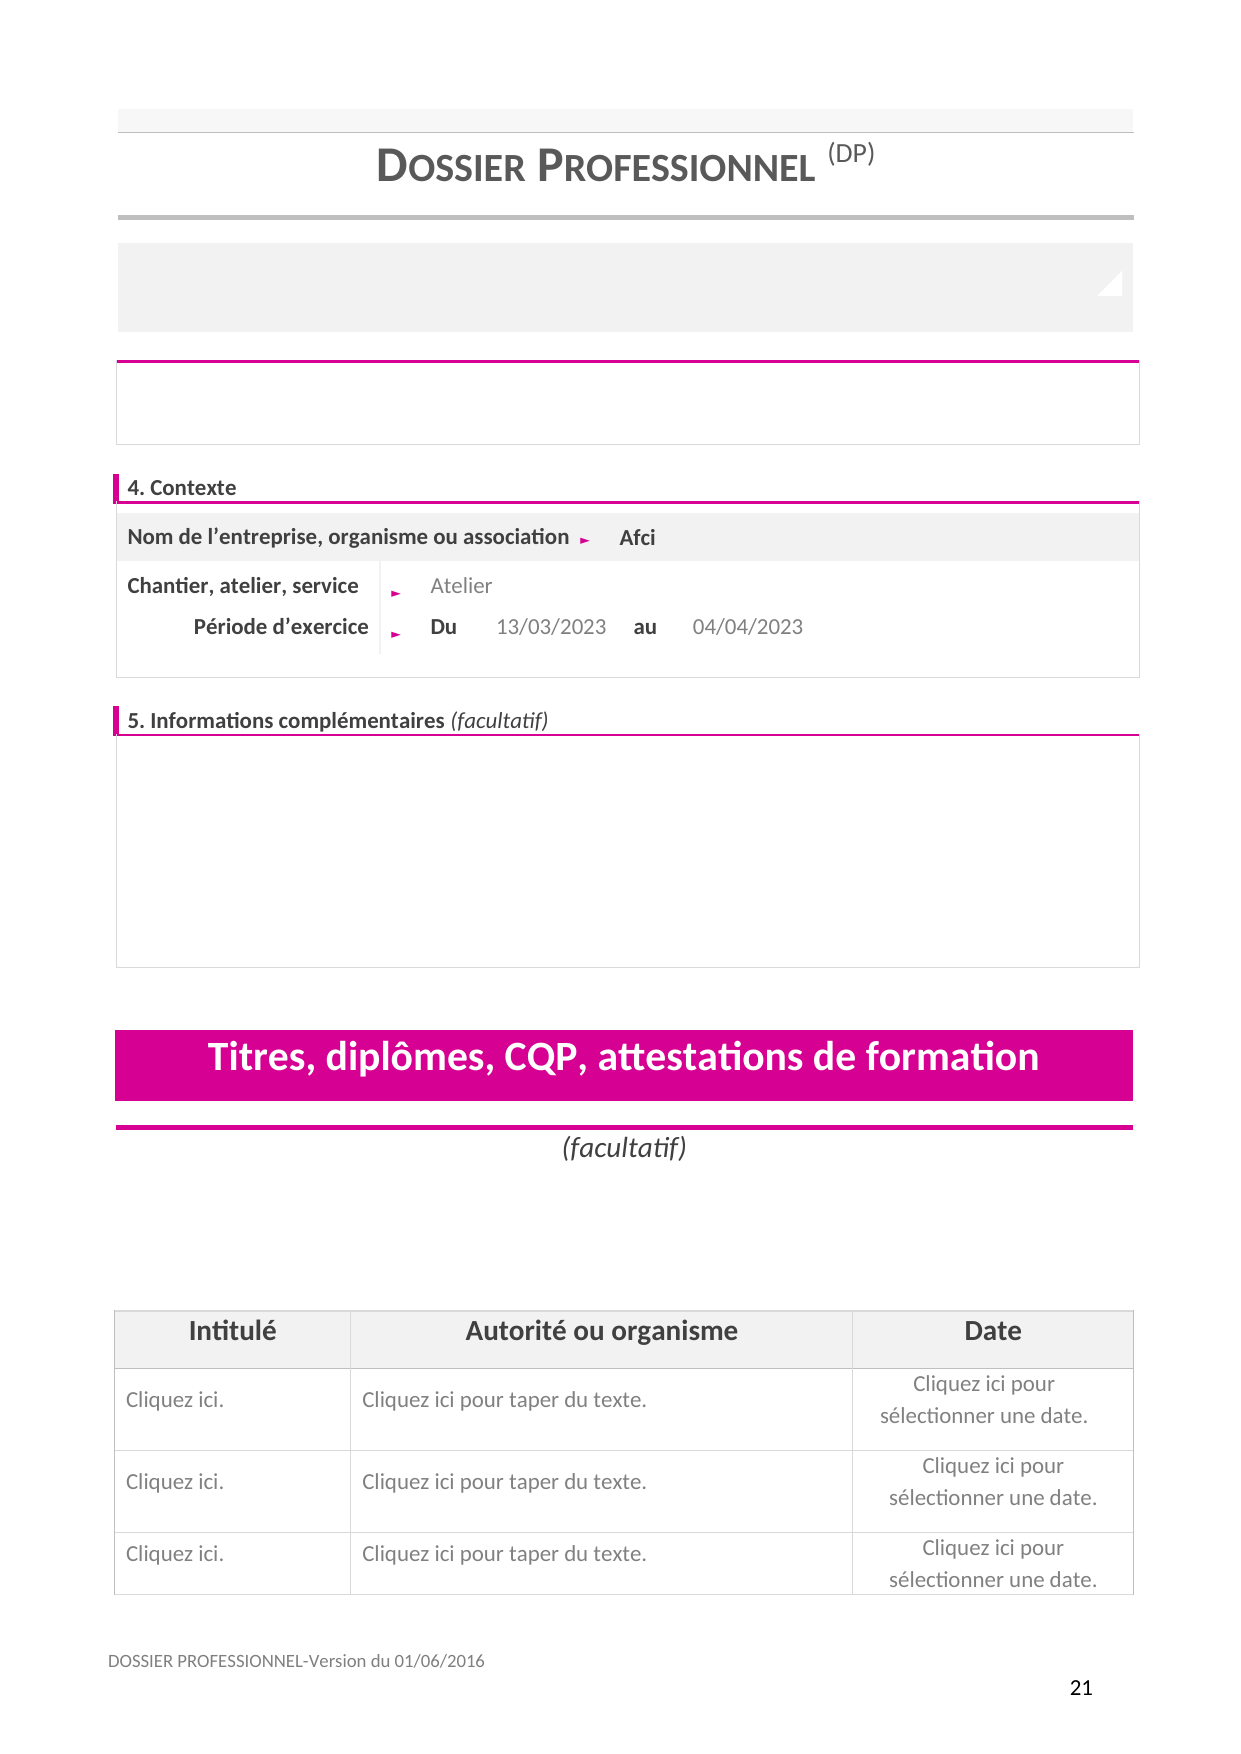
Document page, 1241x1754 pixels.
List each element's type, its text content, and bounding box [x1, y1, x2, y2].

table_cell ► [381, 571, 419, 612]
table_cell 13/03/2023 [485, 612, 622, 653]
table_cell Période d’exercice [117, 612, 379, 653]
table_cell Chantier, atelier, service [117, 571, 379, 612]
table_cell Cliquez ici. [115, 1451, 350, 1532]
table_cell Intitulé [115, 1312, 350, 1368]
table_cell Date [853, 1312, 1133, 1368]
table_cell Cliquez ici pour taper du texte. [351, 1533, 852, 1593]
table_cell Cliquez ici pour taper du texte. [351, 1451, 852, 1532]
table_cell [115, 1101, 1133, 1125]
table_cell 4. Contexte [119, 474, 1139, 501]
table_cell [117, 504, 608, 513]
table_cell (facultatif) [115, 1126, 1133, 1309]
table_cell Du [419, 612, 484, 653]
table_cell [117, 654, 1139, 677]
table_cell 04/04/2023 [681, 612, 1139, 653]
table_cell Autorité ou organisme [351, 1312, 852, 1368]
table_cell [117, 363, 1139, 444]
table_cell au [622, 612, 681, 653]
table_cell ► [381, 612, 419, 653]
table_cell 5. Informations complémentaires (facultatif) [119, 706, 1139, 734]
table_cell Nom de l’entreprise, organisme ou association ► [117, 513, 608, 561]
table_cell [608, 504, 1139, 513]
table_cell Afci [608, 513, 1139, 561]
table_cell Cliquez ici pour sélectionner une date. [853, 1369, 1133, 1450]
table_cell [117, 736, 1139, 967]
table_cell Cliquez ici pour taper du texte. [351, 1369, 852, 1450]
table_cell Atelier [419, 571, 1139, 612]
table_cell Cliquez ici. [115, 1369, 350, 1450]
table_header Titres, diplômes, CQP, attestations de formation [115, 1030, 1133, 1101]
table_cell [116, 445, 1139, 473]
table_cell Cliquez ici pour sélectionner une date. [853, 1533, 1133, 1593]
table_cell [117, 561, 379, 571]
table_cell [381, 561, 1139, 571]
table_cell [116, 678, 1139, 706]
table_cell Cliquez ici. [115, 1533, 350, 1593]
table_cell Cliquez ici pour sélectionner une date. [853, 1451, 1133, 1532]
